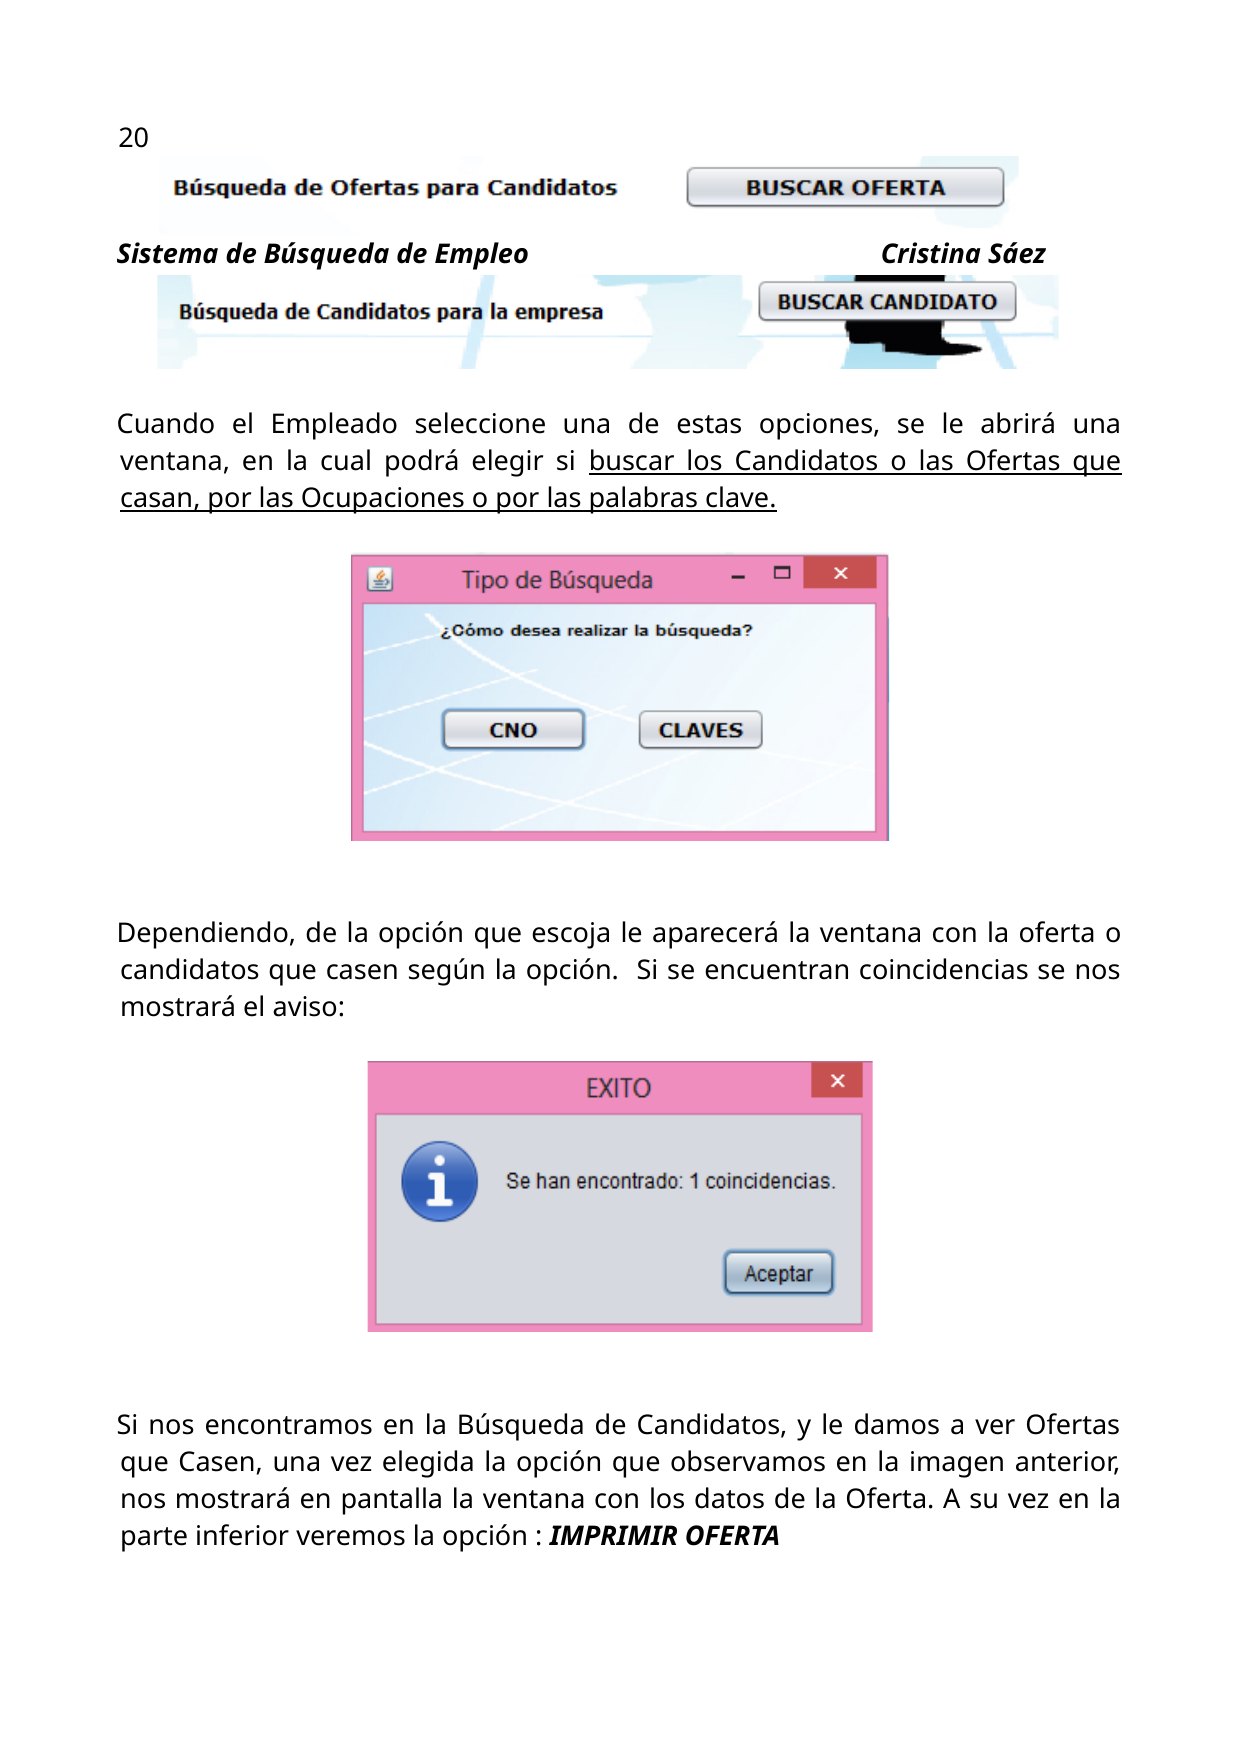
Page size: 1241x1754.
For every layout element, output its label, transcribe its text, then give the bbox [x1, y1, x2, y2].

text Sistema de Búsqueda de Empleo Cristina Sáez [116, 155, 1122, 271]
text Dependiendo, de la opción que escoja le aparecerá la ventana con la oferta o candidatos que casen según la opción. Si se encuentran coincidencias se nos mostrará el aviso: [116, 914, 1122, 1024]
text Si nos encontramos en la Búsqueda de Candidatos, y le damos a ver Ofertas que Casen, una vez elegida la opción que observamos en la imagen anterior, nos mostrará en pantalla la ventana con los datos de la Oferta. A su vez en la parte inferior veremos la opción : IMPRIMIR OFERTA [116, 1405, 1122, 1553]
text 23 [118, 118, 1122, 155]
text Cuando el Empleado seleccione una de estas opciones, se le abrirá una ventana, en la cual podrá elegir si buscar los Candidatos o las Ofertas que casan, por las Ocupaciones o por las palabras clave. [116, 405, 1122, 516]
